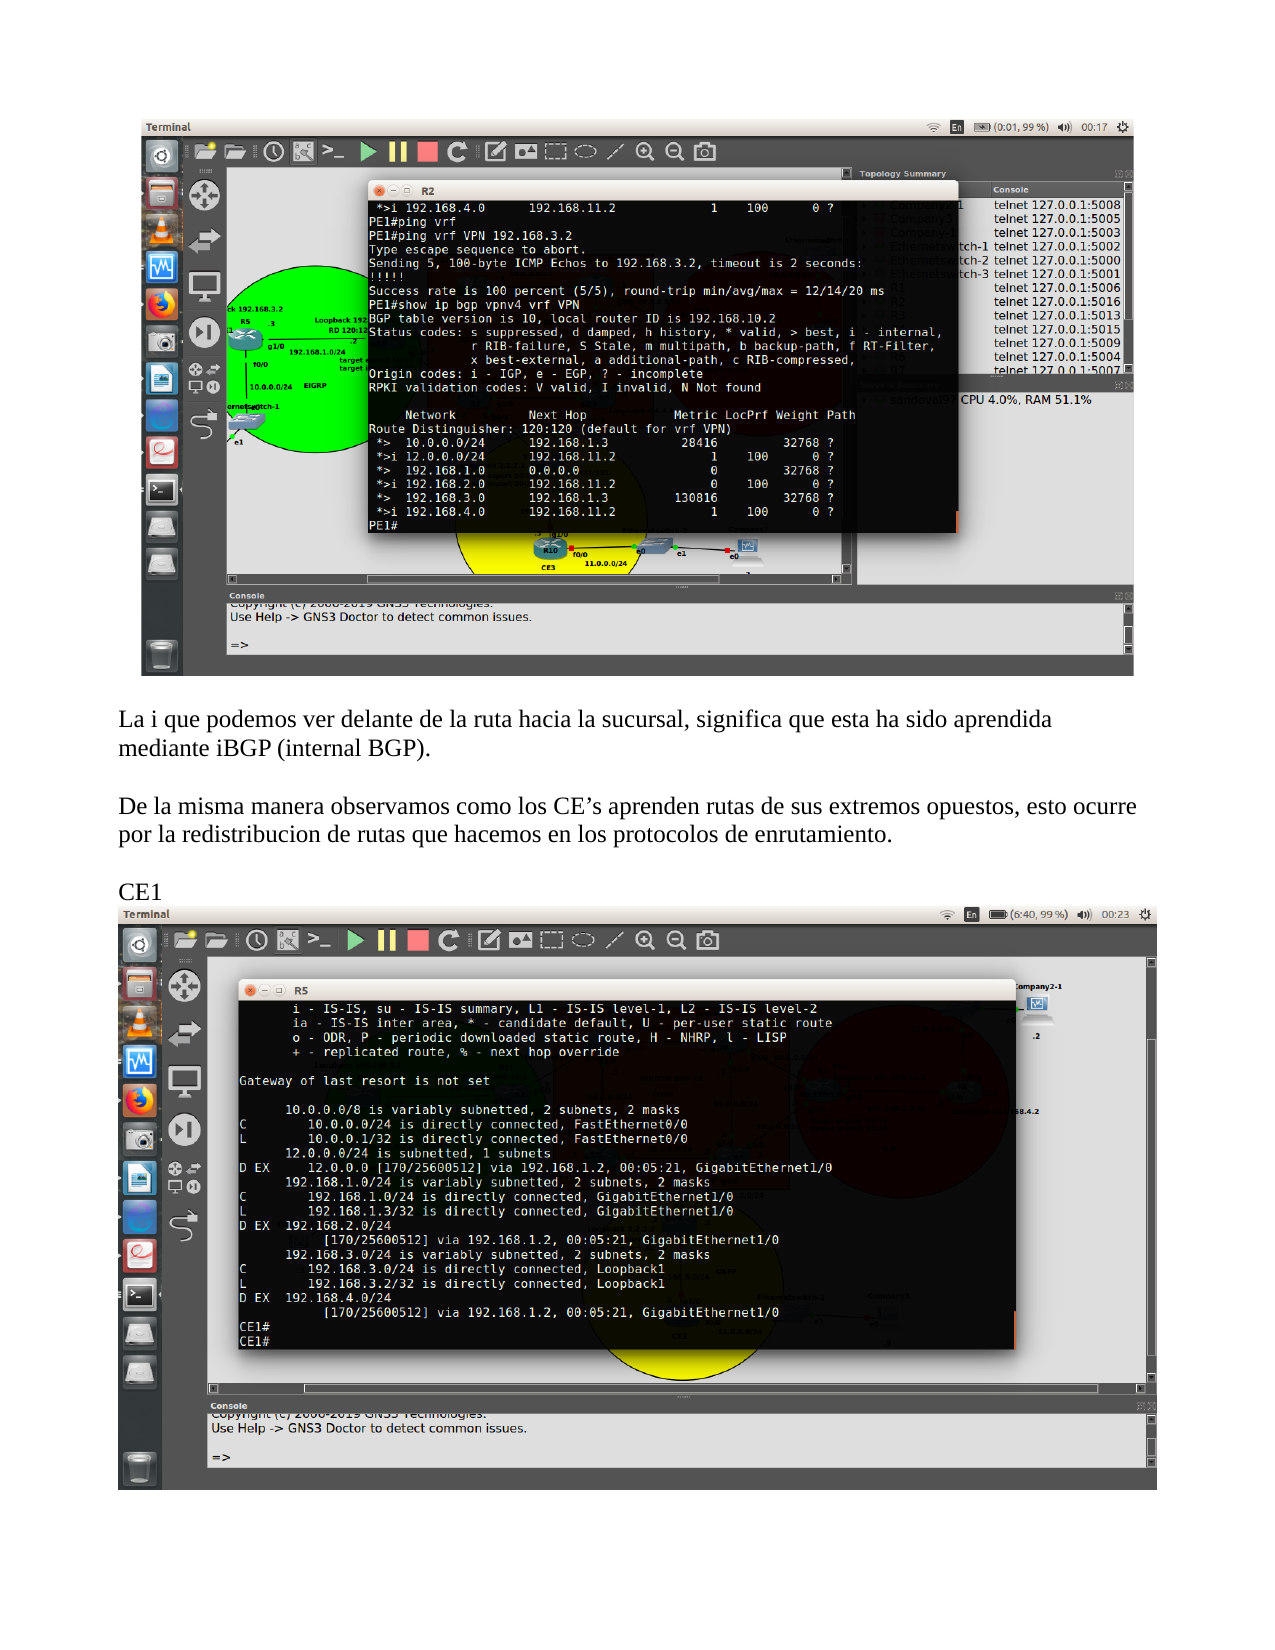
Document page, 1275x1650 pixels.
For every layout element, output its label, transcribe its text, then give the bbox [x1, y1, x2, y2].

picture [118, 905, 1157, 1490]
text De la misma manera observamos como los CE’s aprenden rutas de sus extremos opuestos, esto ocurre por la redistribucion de rutas que hacemos en los protocolos de enrutamiento. [118, 791, 1157, 848]
picture [141, 118, 1134, 676]
text mediante iBGP (internal BGP). [118, 733, 1157, 762]
text La i que podemos ver delante de la ruta hacia la sucursal, significa que esta ha sido aprendida [118, 704, 1157, 733]
text CE1 [118, 877, 1157, 905]
